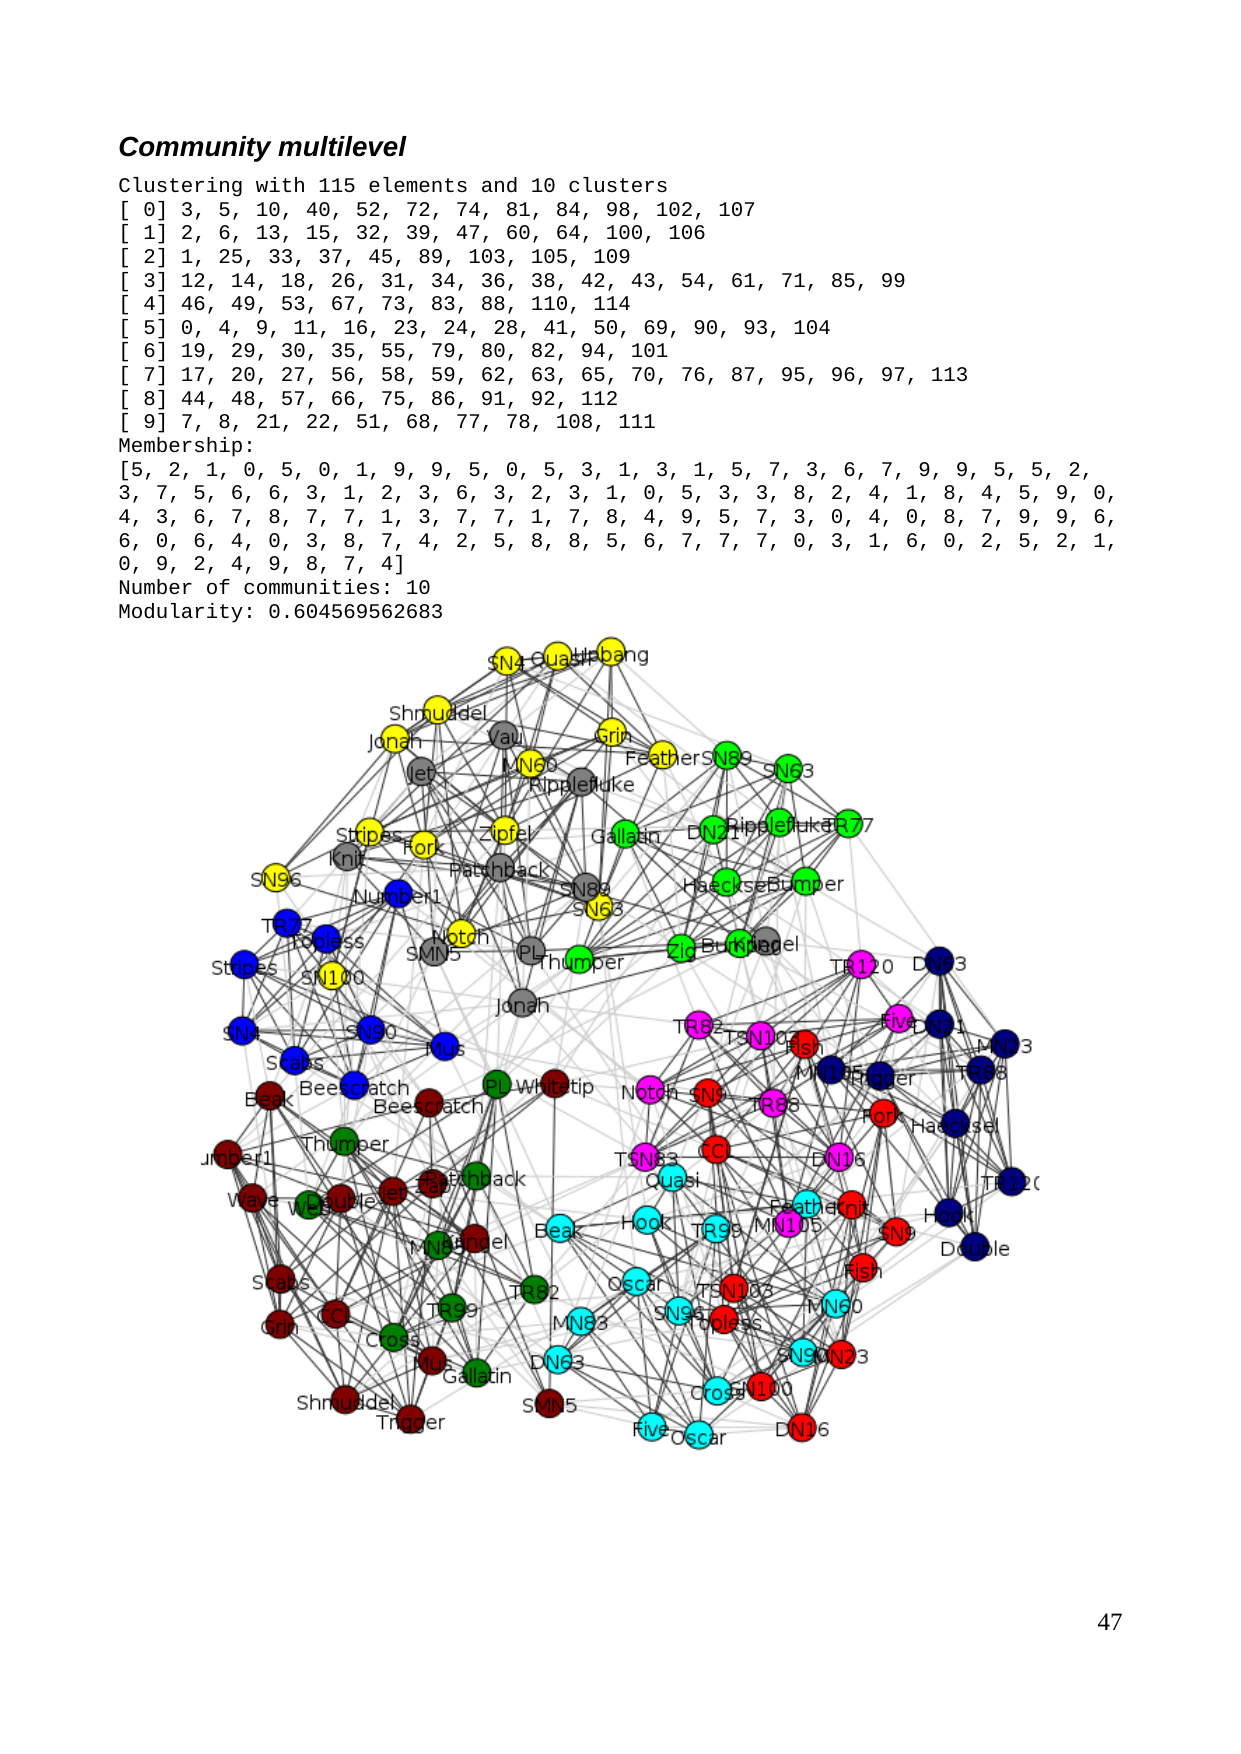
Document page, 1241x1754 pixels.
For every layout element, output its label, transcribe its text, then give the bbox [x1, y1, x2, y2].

text [ 3] 12, 14, 18, 26, 31, 34, 36, 38, 42, 43, 54, 61, 71, 85, 99 [118, 269, 1122, 293]
text [ 2] 1, 25, 33, 37, 45, 89, 103, 105, 109 [118, 246, 1122, 269]
text Clustering with 115 elements and 10 clusters [118, 175, 1122, 199]
text Membership: [118, 435, 1122, 459]
subtitle Community multilevel [118, 131, 1122, 162]
text [ 9] 7, 8, 21, 22, 51, 68, 77, 78, 108, 111 [118, 411, 1122, 435]
text [5, 2, 1, 0, 5, 0, 1, 9, 9, 5, 0, 5, 3, 1, 3, 1, 5, 7, 3, 6, 7, 9, 9, 5, 5, 2, 3, 7, 5, 6, 6, 3, 1, 2, 3, 6, 3, 2, 3, 1, 0, 5, 3, 3, 8, 2, 4, 1, 8, 4, 5, 9, 0, 4, 3, 6, 7, 8, 7, 7, 1, 3, 7, 7, 1, 7, 8, 4, 9, 5, 7, 3, 0, 4, 0, 8, 7, 9, 9, 6, 6, 0, 6, 4, 0, 3, 8, 7, 4, 2, 5, 8, 8, 5, 6, 7, 7, 7, 0, 3, 1, 6, 0, 2, 5, 2, 1, 0, 9, 2, 4, 9, 8, 7, 4] [118, 459, 1122, 577]
text [ 1] 2, 6, 13, 15, 32, 39, 47, 60, 64, 100, 106 [118, 222, 1122, 246]
text [ 4] 46, 49, 53, 67, 73, 83, 88, 110, 114 [118, 293, 1122, 317]
text Number of communities: 10 [118, 577, 1122, 601]
picture [200, 624, 1040, 1463]
text [ 0] 3, 5, 10, 40, 52, 72, 74, 81, 84, 98, 102, 107 [118, 199, 1122, 222]
text [ 5] 0, 4, 9, 11, 16, 23, 24, 28, 41, 50, 69, 90, 93, 104 [118, 317, 1122, 341]
text [ 7] 17, 20, 27, 56, 58, 59, 62, 63, 65, 70, 76, 87, 95, 96, 97, 113 [118, 364, 1122, 388]
text [ 6] 19, 29, 30, 35, 55, 79, 80, 82, 94, 101 [118, 341, 1122, 364]
text Modularity: 0.604569562683 [118, 601, 1122, 624]
text [ 8] 44, 48, 57, 66, 75, 86, 91, 92, 112 [118, 388, 1122, 411]
